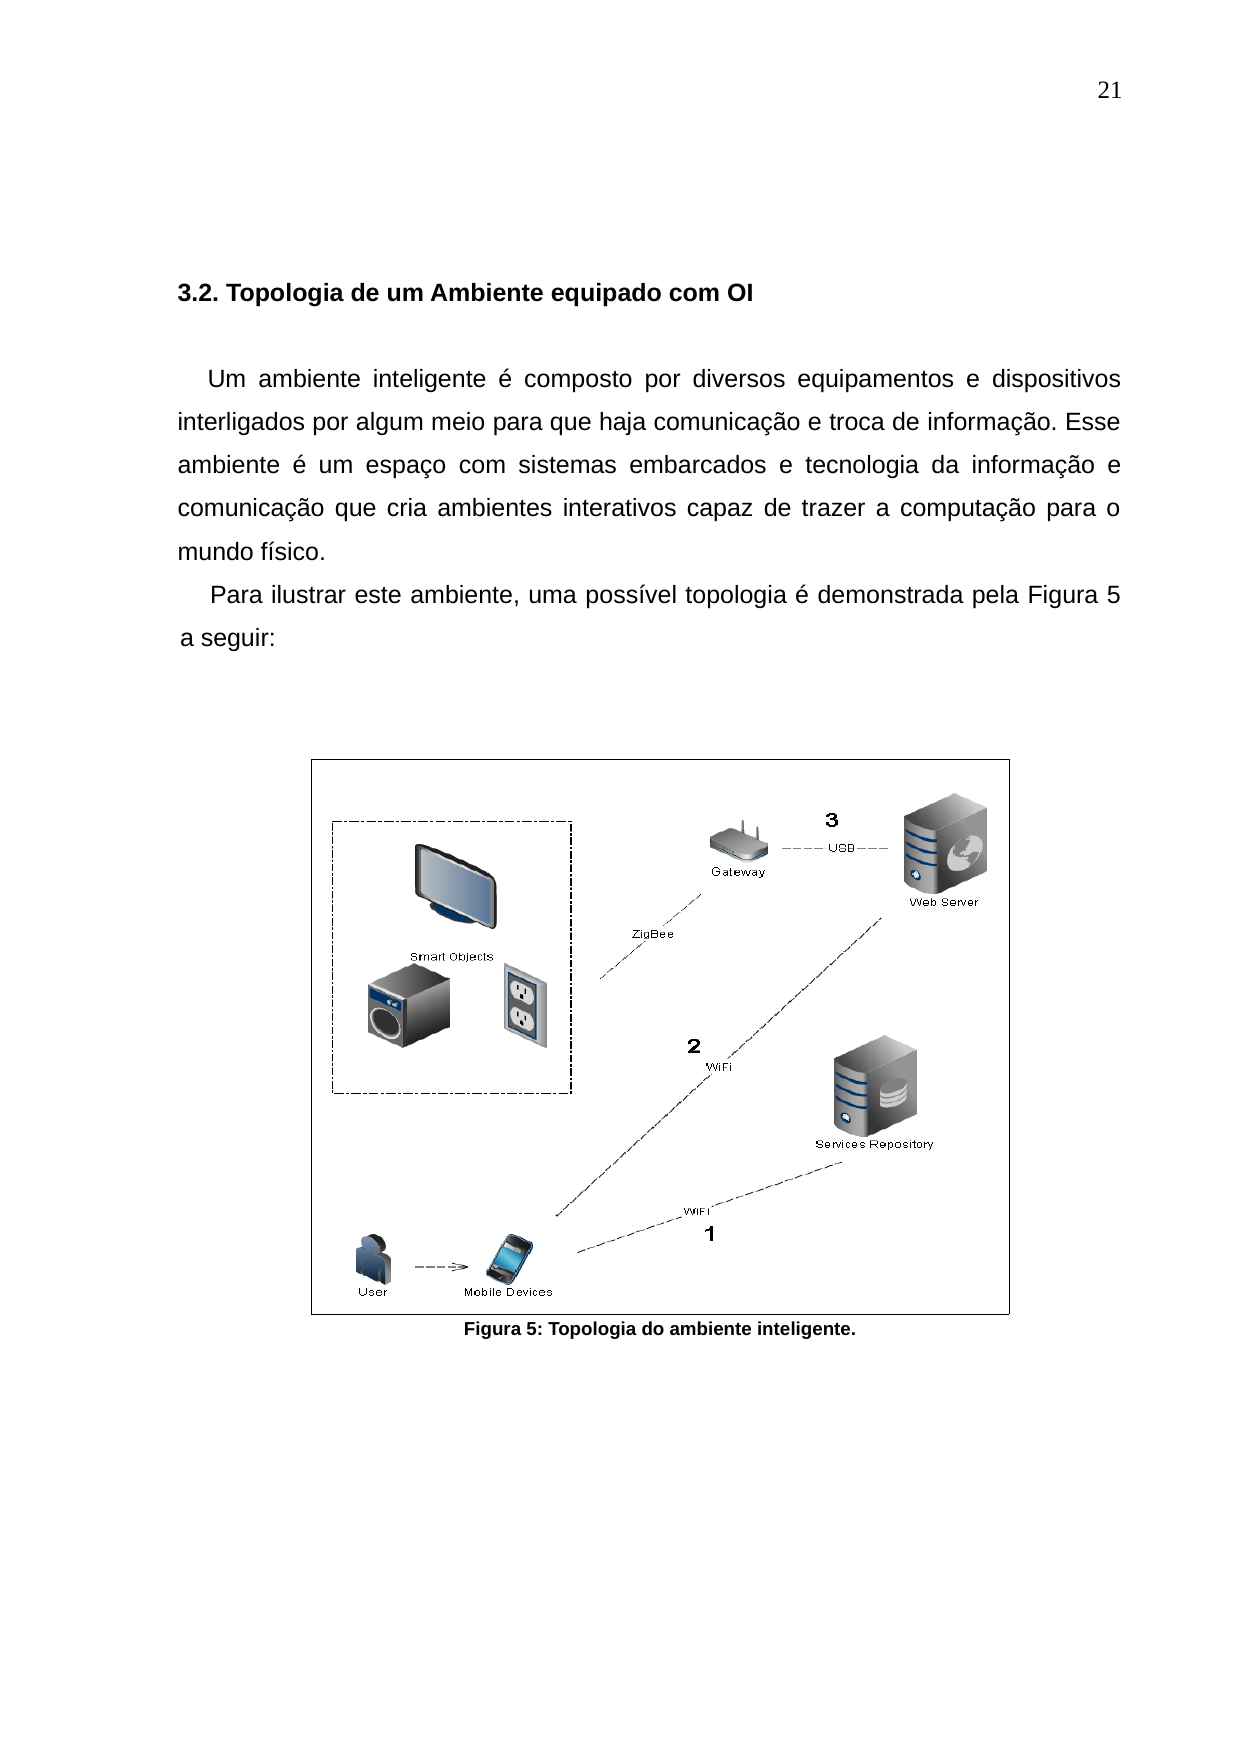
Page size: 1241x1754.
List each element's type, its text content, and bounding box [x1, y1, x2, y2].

text Um ambiente inteligente é composto por diversos equipamentos e dispositivos interligados por algum meio para que haja comunicação e troca de informação. Esse ambiente é um espaço com sistemas embarcados e tecnologia da informação e comunicação que cria ambientes interativos capaz de trazer a computação para o mundo físico. [177, 364, 1122, 565]
text Para ilustrar este ambiente, uma possível topologia é demonstrada pela Figura 5 a seguir: [180, 580, 1122, 652]
text Figura 5: Topologia do ambiente inteligente. [266, 1317, 1054, 1339]
picture [312, 760, 1009, 1314]
list Topologia de um Ambiente equipado com OI [177, 278, 1122, 307]
